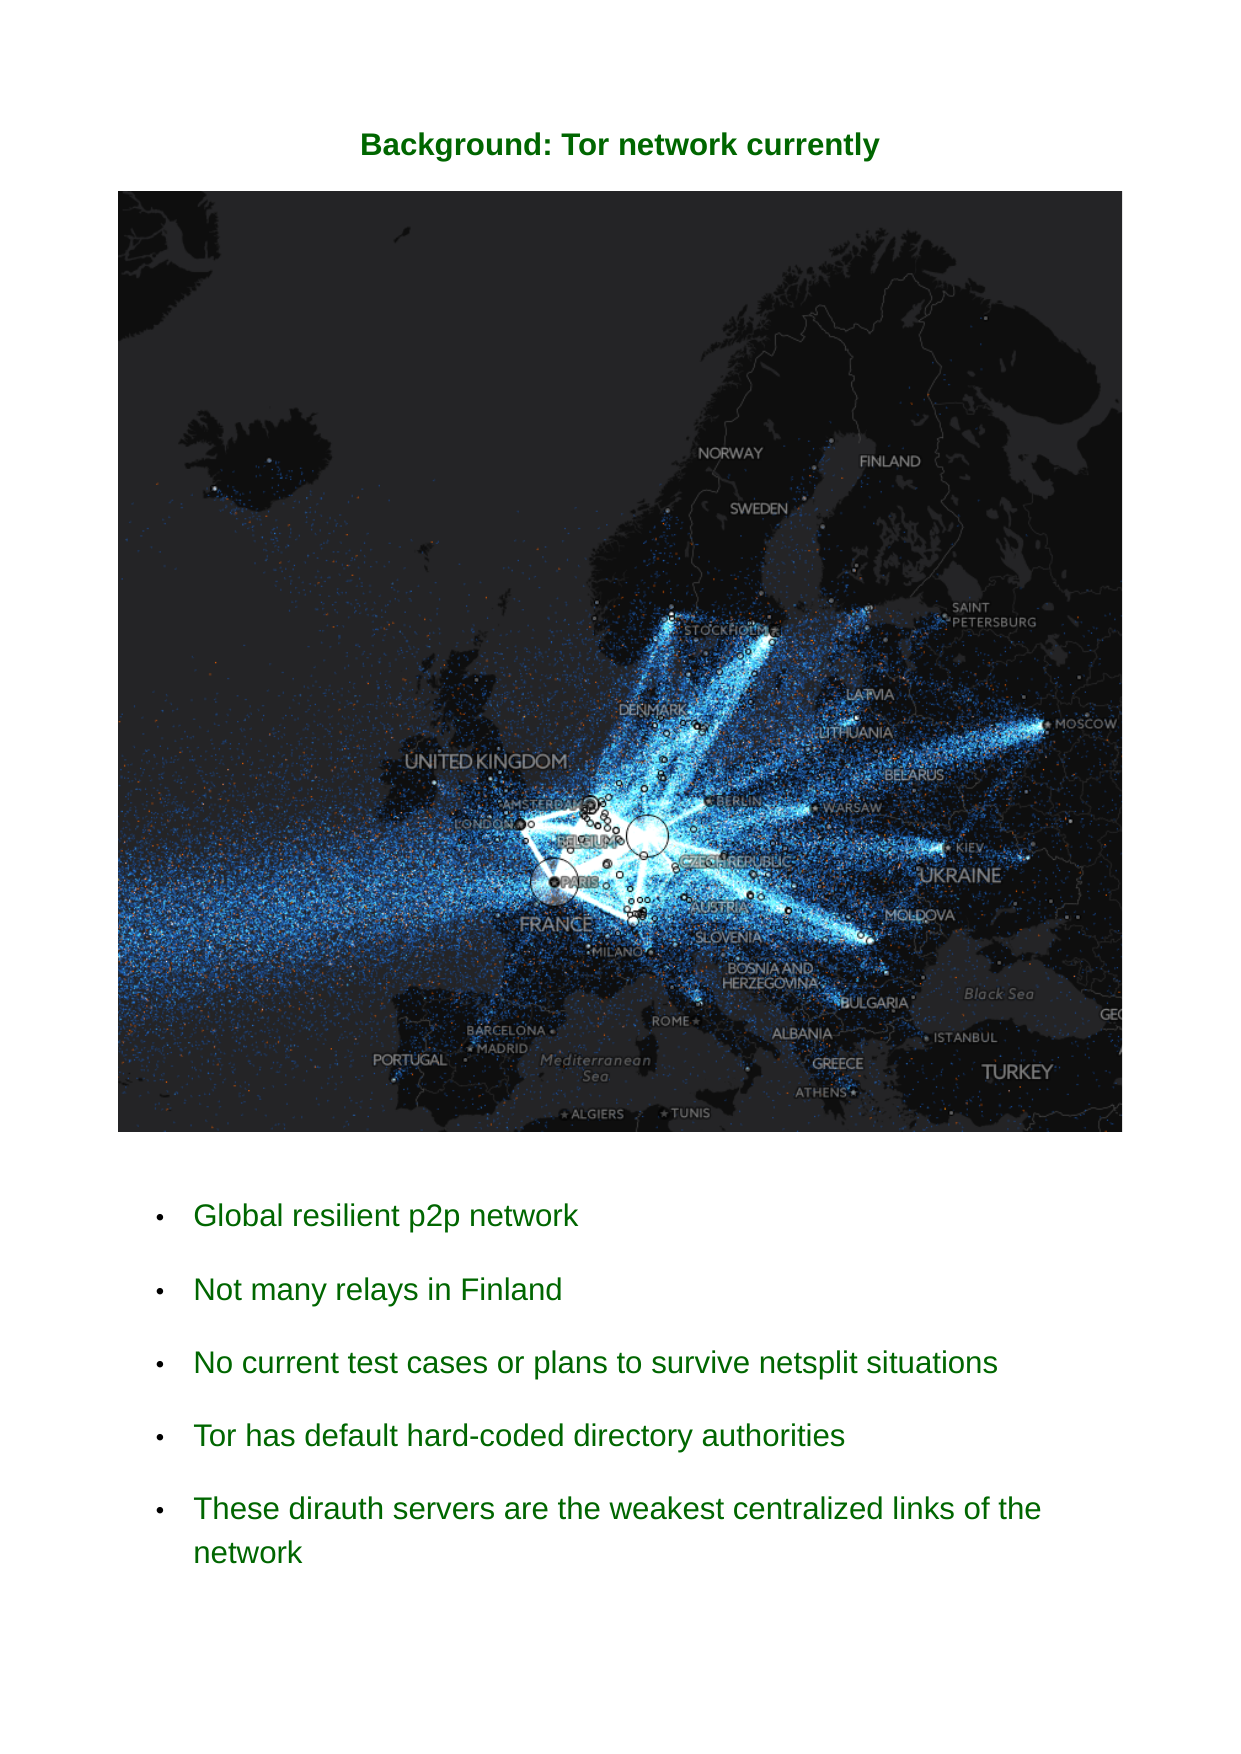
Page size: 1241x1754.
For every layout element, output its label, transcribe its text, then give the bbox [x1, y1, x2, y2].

list No current test cases or plans to survive netsplit situations [156, 1336, 1122, 1380]
list Tor has default hard-coded directory authorities [156, 1409, 1122, 1453]
list Not many relays in Finland [156, 1263, 1122, 1307]
picture [118, 191, 1123, 1132]
list These dirauth servers are the weakest centralized links of the network [156, 1483, 1122, 1570]
list Global resilient p2p network [156, 1190, 1122, 1233]
list Background: Tor network currently [118, 118, 1122, 162]
